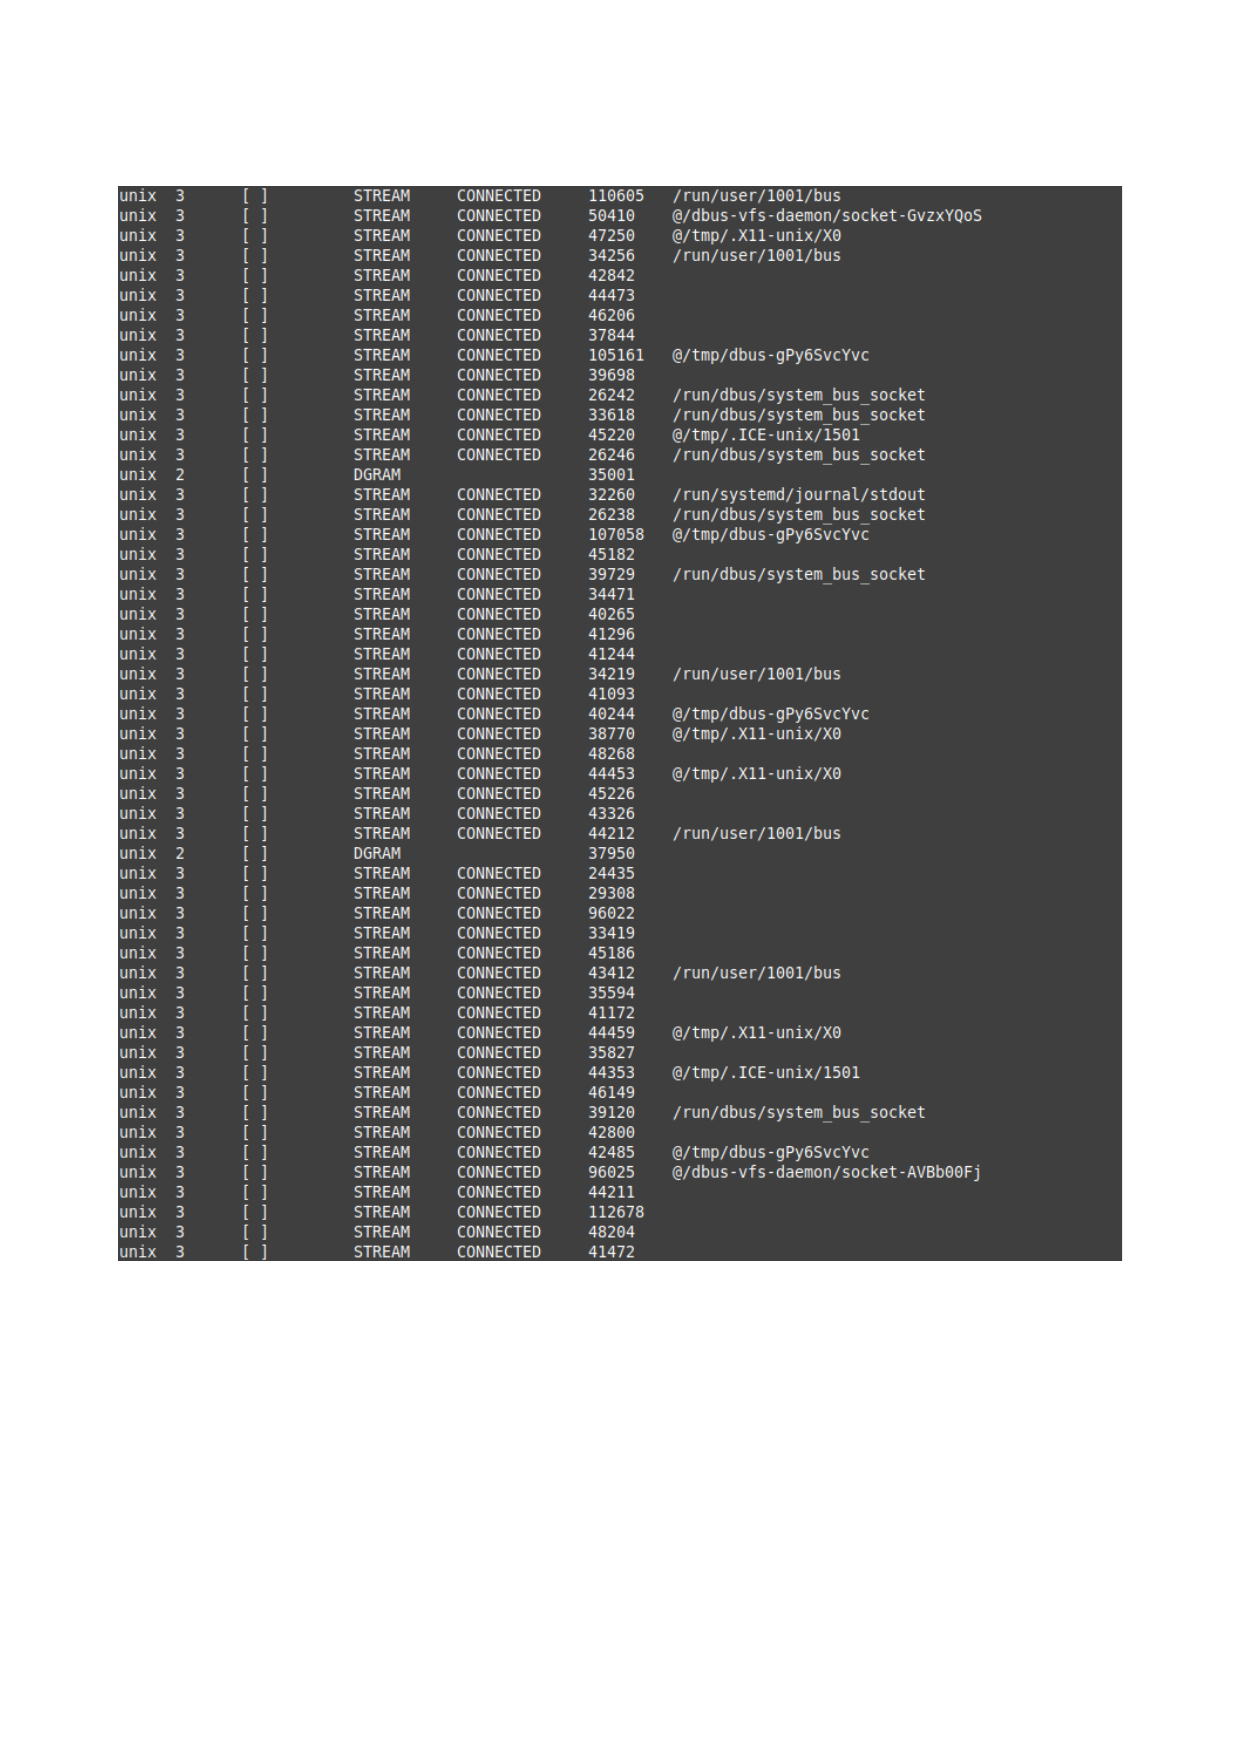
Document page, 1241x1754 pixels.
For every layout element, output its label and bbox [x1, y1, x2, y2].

picture [118, 186, 1123, 1261]
